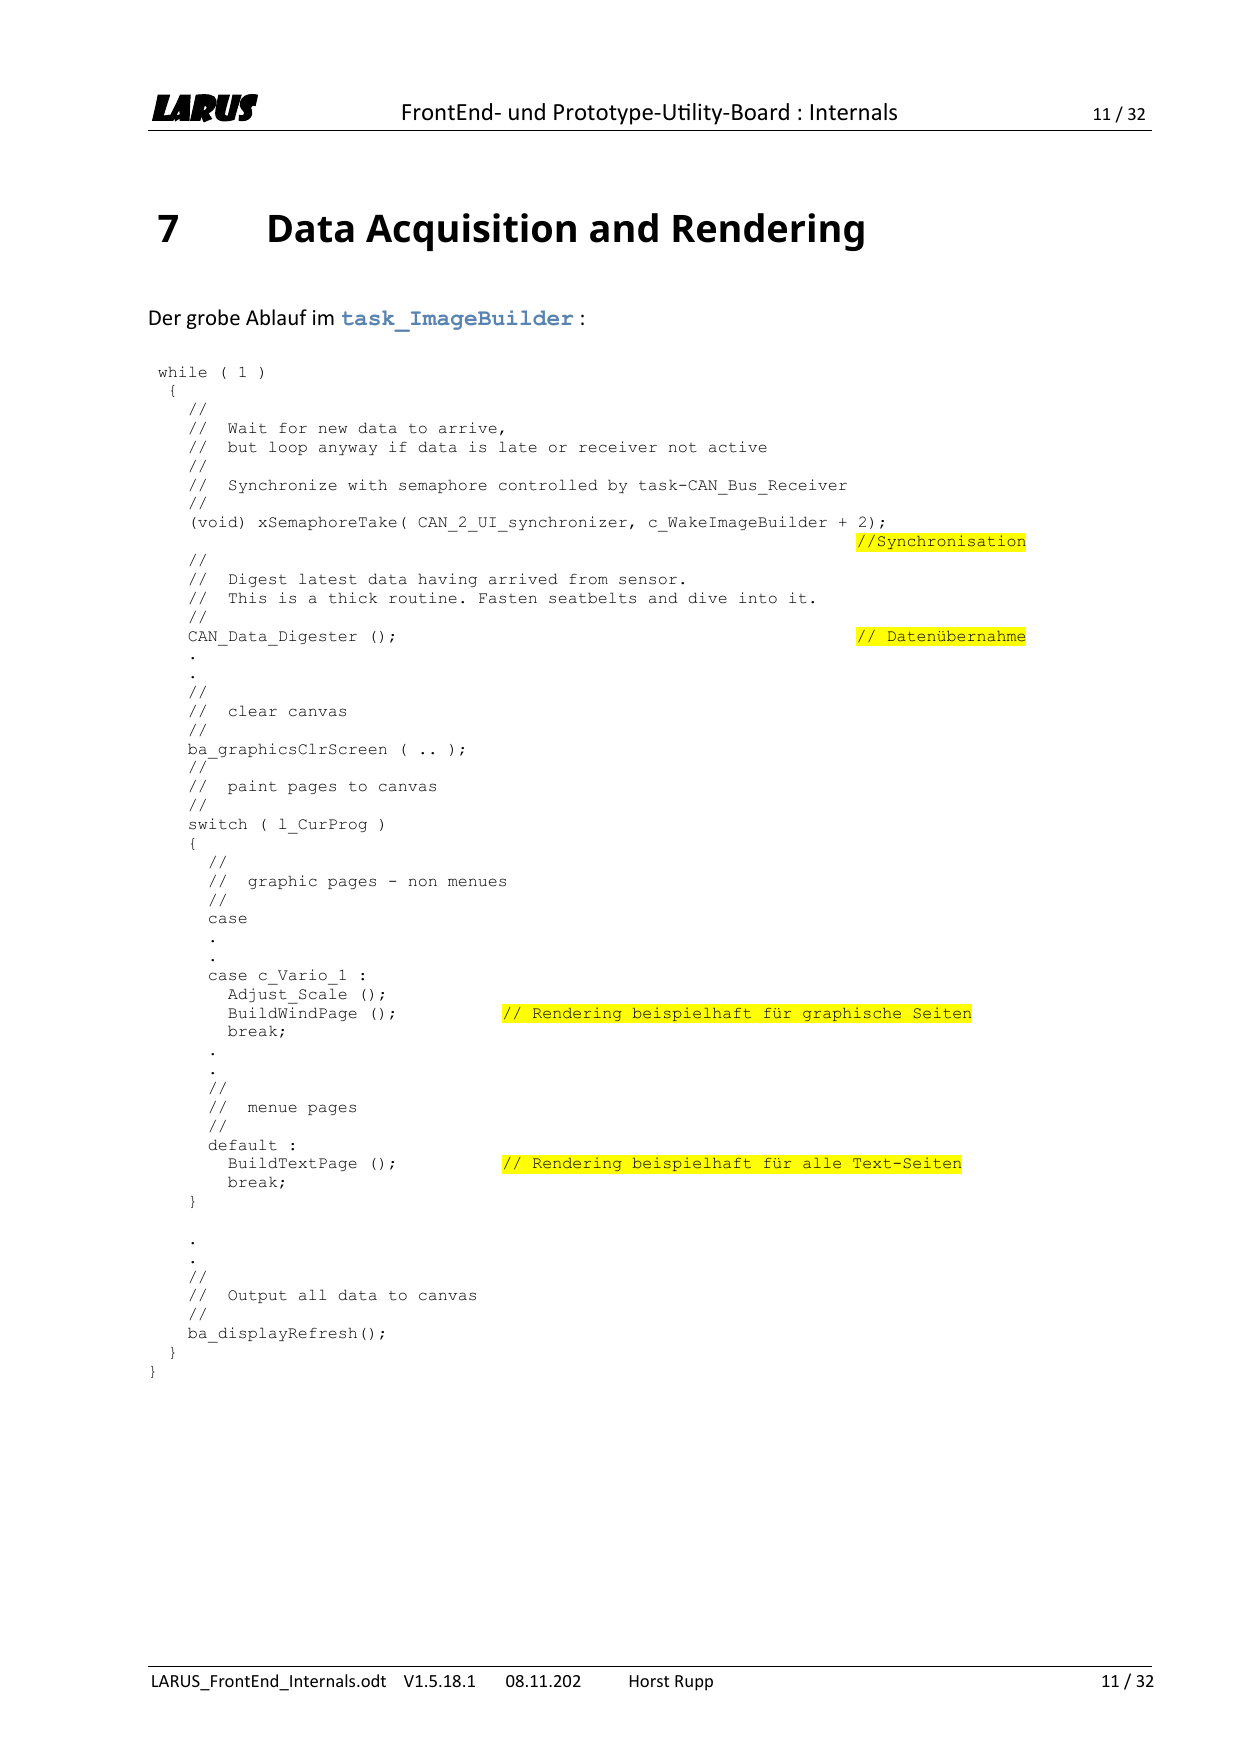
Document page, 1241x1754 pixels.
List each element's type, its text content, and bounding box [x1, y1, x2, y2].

subtitle Data Acquisition and Rendering [148, 173, 1128, 254]
subtitle Der grobe Ablauf im task_ImageBuilder : [148, 303, 1152, 332]
text // Wait for new data to arrive, [148, 420, 1152, 438]
text // paint pages to canvas [148, 778, 1152, 797]
text { [148, 834, 1152, 853]
text case c_Vario_1 : [148, 966, 1152, 985]
text break; [148, 1174, 1152, 1193]
text . [148, 929, 1152, 948]
text // This is a thick routine. Fasten seatbelts and dive into it. [148, 589, 1152, 608]
text (void) xSemaphoreTake( CAN_2_UI_synchronizer, c_WakeImageBuilder + 2); //Synchronisation [148, 514, 1152, 552]
text // [148, 1117, 1152, 1136]
text // graphic pages - non menues [148, 872, 1152, 891]
text . [148, 1061, 1152, 1079]
text // Digest latest data having arrived from sensor. [148, 571, 1152, 589]
text } [148, 1193, 1152, 1212]
text // [148, 684, 1152, 702]
text BuildTextPage (); // Rendering beispielhaft für alle Text-Seiten [148, 1155, 1152, 1174]
text // [148, 401, 1152, 420]
text // [148, 608, 1152, 627]
text BuildWindPage (); // Rendering beispielhaft für graphische Seiten [148, 1004, 1152, 1023]
text // [148, 495, 1152, 514]
text // [148, 1079, 1152, 1098]
text // [148, 759, 1152, 778]
text CAN_Data_Digester (); // Datenübernahme [148, 627, 1152, 646]
text // [148, 552, 1152, 571]
text . [148, 646, 1152, 665]
text case [148, 910, 1152, 929]
text . [148, 665, 1152, 684]
text while ( 1 ) [148, 363, 1152, 382]
text // [148, 853, 1152, 872]
text // [148, 891, 1152, 910]
text Adjust_Scale (); [148, 985, 1152, 1004]
text . [148, 1230, 1152, 1249]
text // clear canvas [148, 702, 1152, 721]
text ba_graphicsClrScreen ( .. ); [148, 740, 1152, 759]
text // Synchronize with semaphore controlled by task-CAN_Bus_Receiver [148, 476, 1152, 495]
text break; [148, 1023, 1152, 1042]
text // menue pages [148, 1098, 1152, 1117]
text . [148, 1042, 1152, 1061]
text // [148, 797, 1152, 816]
text // [148, 457, 1152, 476]
text switch ( l_CurProg ) [148, 816, 1152, 834]
text // but loop anyway if data is late or receiver not active [148, 438, 1152, 457]
text . [148, 948, 1152, 966]
text // [148, 721, 1152, 740]
text default : [148, 1136, 1152, 1155]
text . // // Output all data to canvas // ba_displayRefresh(); } } [148, 1249, 1152, 1381]
text { [148, 382, 1152, 401]
